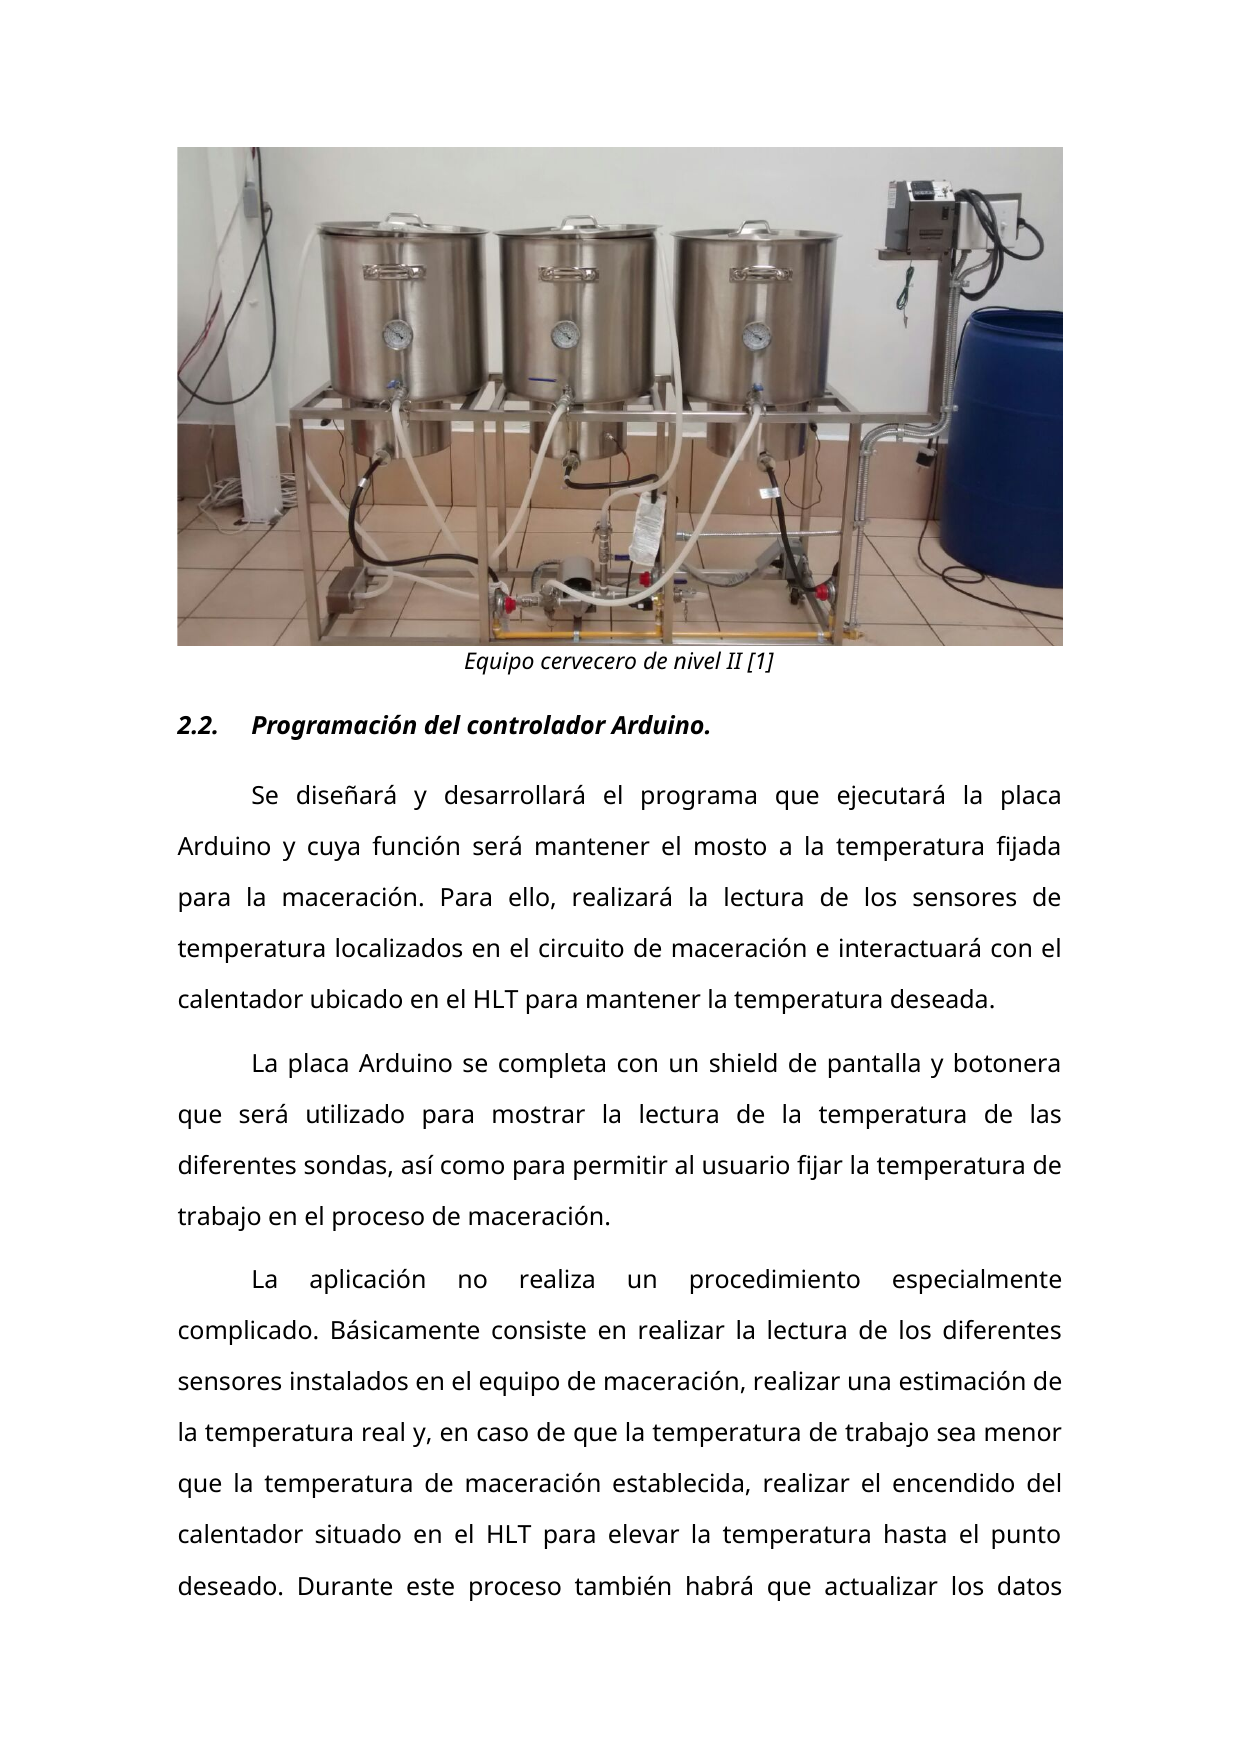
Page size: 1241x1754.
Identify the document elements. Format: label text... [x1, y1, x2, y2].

text Se diseñará y desarrollará el programa que ejecutará la placa Arduino y cuya función será mantener el mosto a la temperatura fijada para la maceración. Para ello, realizará la lectura de los sensores de temperatura localizados en el circuito de maceración e interactuará con el calentador ubicado en el HLT para mantener la temperatura deseada. [177, 778, 1063, 1016]
text La aplicación no realiza un procedimiento especialmente complicado. Básicamente consiste en realizar la lectura de los diferentes sensores instalados en el equipo de maceración, realizar una estimación de la temperatura real y, en caso de que la temperatura de trabajo sea menor que la temperatura de maceración establecida, realizar el encendido del calentador situado en el HLT para elevar la temperatura hasta el punto deseado. Durante este proceso también habrá que actualizar los datos [177, 1262, 1063, 1602]
text La placa Arduino se completa con un shield de pantalla y botonera que será utilizado para mostrar la lectura de la temperatura de las diferentes sondas, así como para permitir al usuario fijar la temperatura de trabajo en el proceso de maceración. [177, 1045, 1063, 1232]
subtitle Programación del controlador Arduino. [177, 708, 1063, 742]
text Equipo cervecero de nivel II [1] [177, 646, 1063, 677]
